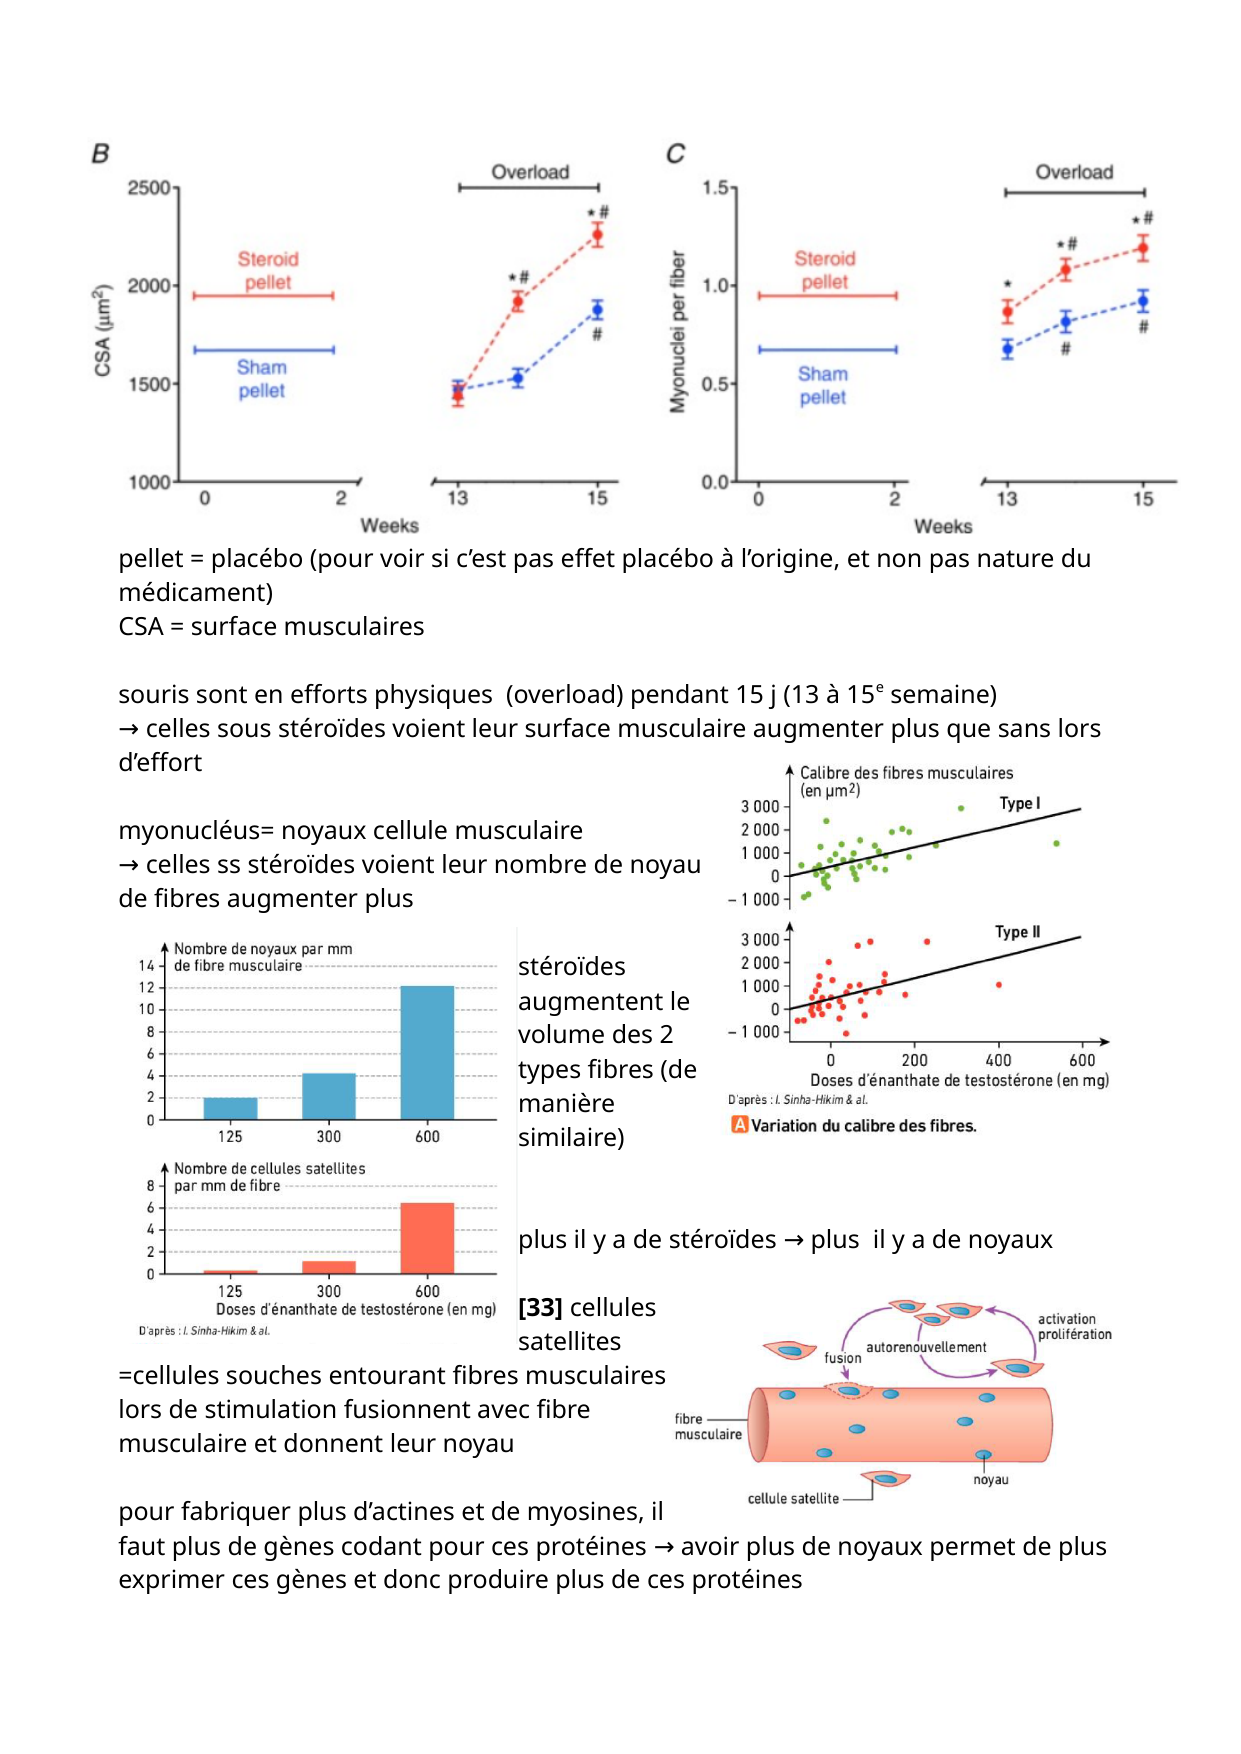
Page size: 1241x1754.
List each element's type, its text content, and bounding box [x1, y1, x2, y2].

picture [720, 756, 1117, 1139]
text → celles sous stéroïdes voient leur surface musculaire augmenter plus que sans lors d’effort [118, 711, 1122, 779]
text souris sont en efforts physiques (overload) pendant 15 j (13 à 15e semaine) [118, 677, 1122, 711]
text plus il y a de stéroïdes → plus il y a de noyaux [518, 1222, 1122, 1256]
text [33] cellules satellites =cellules souches entourant fibres musculaires [118, 1290, 1122, 1392]
picture [125, 927, 518, 1344]
picture [59, 137, 1182, 541]
text stéroïdes augmentent le volume des 2 types fibres (de manière similaire) [518, 949, 1122, 1153]
text [118, 118, 1122, 137]
text CSA = surface musculaires [118, 608, 1122, 642]
text pellet = placébo (pour voir si c’est pas effet placébo à l’origine, et non pas nature du médicament) [118, 541, 1122, 608]
text → celles ss stéroïdes voient leur nombre de noyau de fibres augmenter plus [118, 847, 720, 915]
text myonucléus= noyaux cellule musculaire [118, 813, 720, 847]
text lors de stimulation fusionnent avec fibre musculaire et donnent leur noyau [118, 1392, 670, 1460]
picture [670, 1293, 1119, 1507]
text pour fabriquer plus d’actines et de myosines, il faut plus de gènes codant pour ces protéines → avoir plus de noyaux permet de plus exprimer ces gènes et donc produire plus de ces protéines [118, 1494, 1122, 1596]
